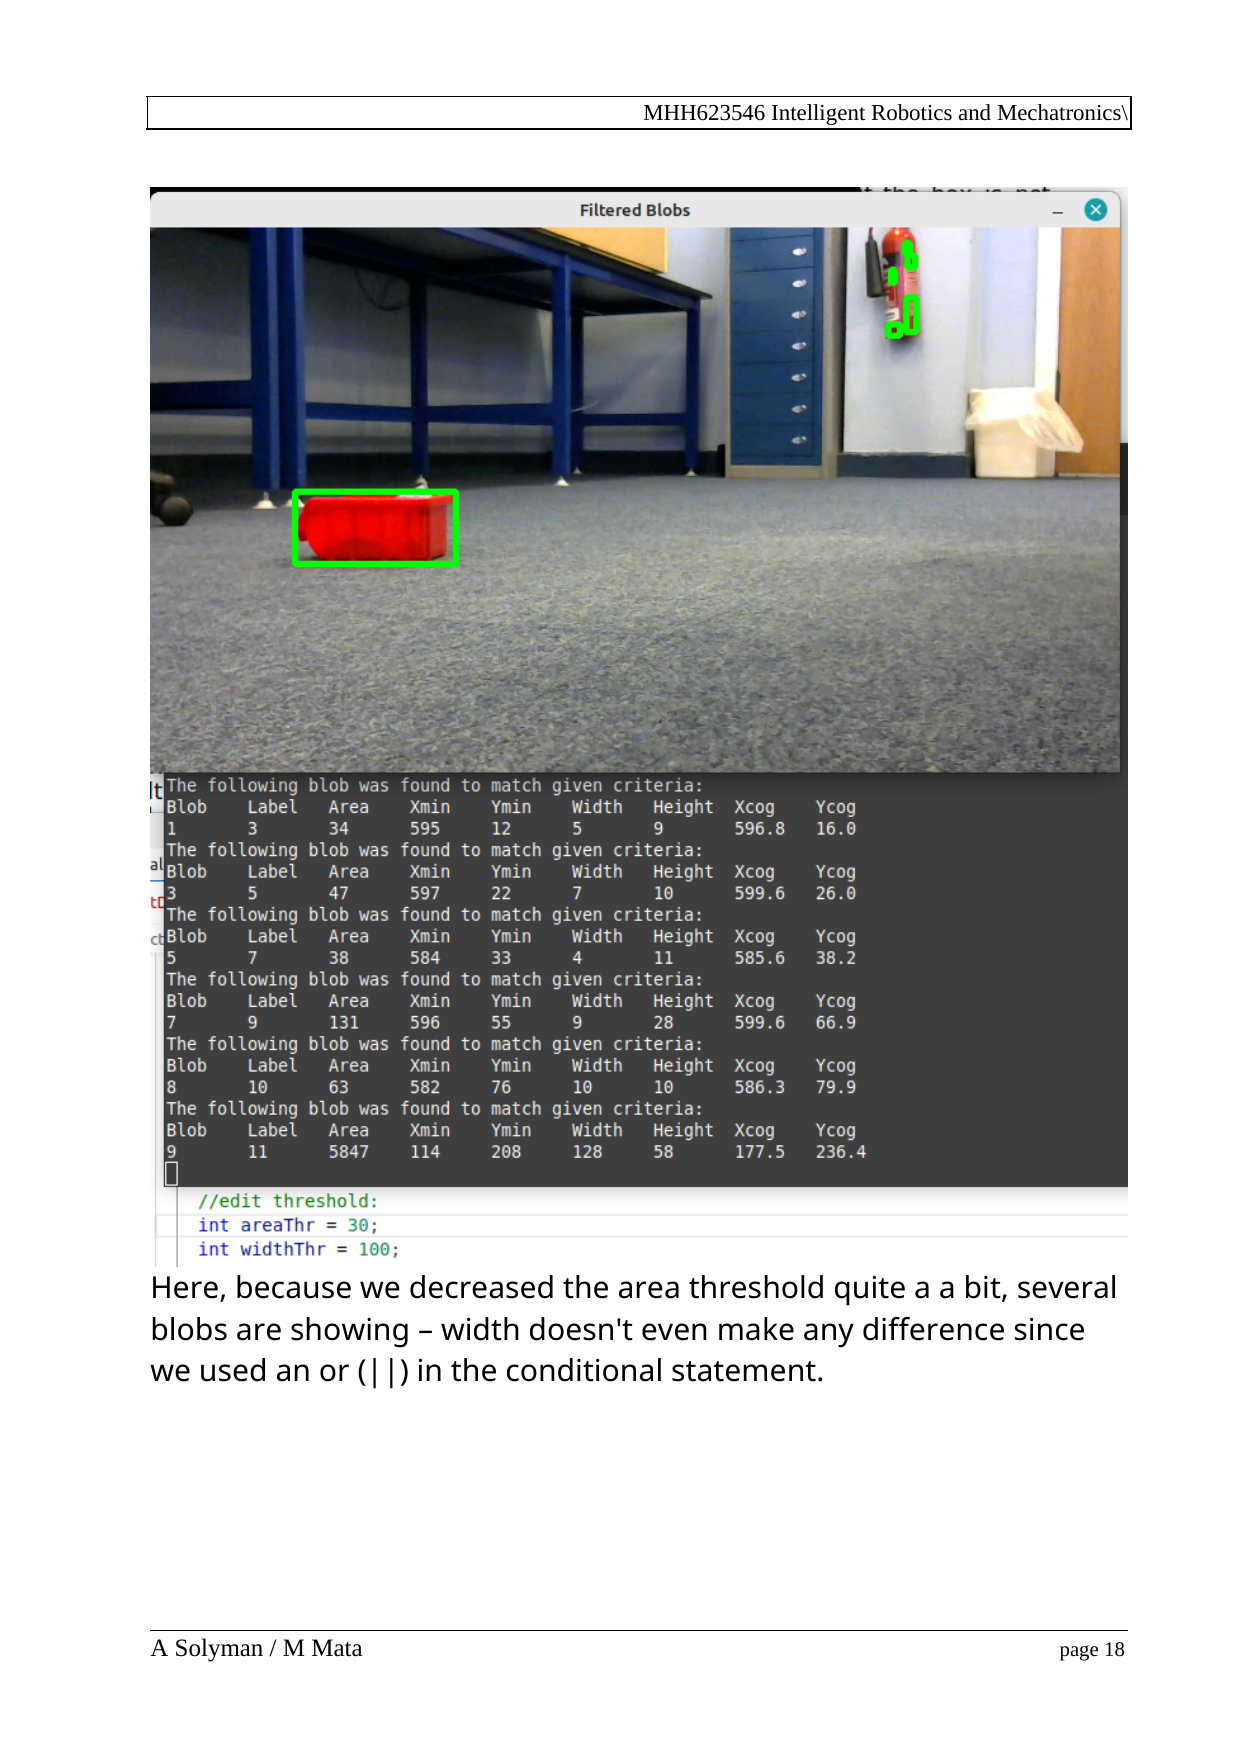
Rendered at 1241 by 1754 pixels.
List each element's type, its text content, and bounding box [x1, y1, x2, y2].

text Here, because we decreased the area threshold quite a a bit, several blobs are showing – width doesn't even make any difference since we used an or (||) in the conditional statement. [150, 1267, 1128, 1390]
picture [150, 187, 1128, 1267]
